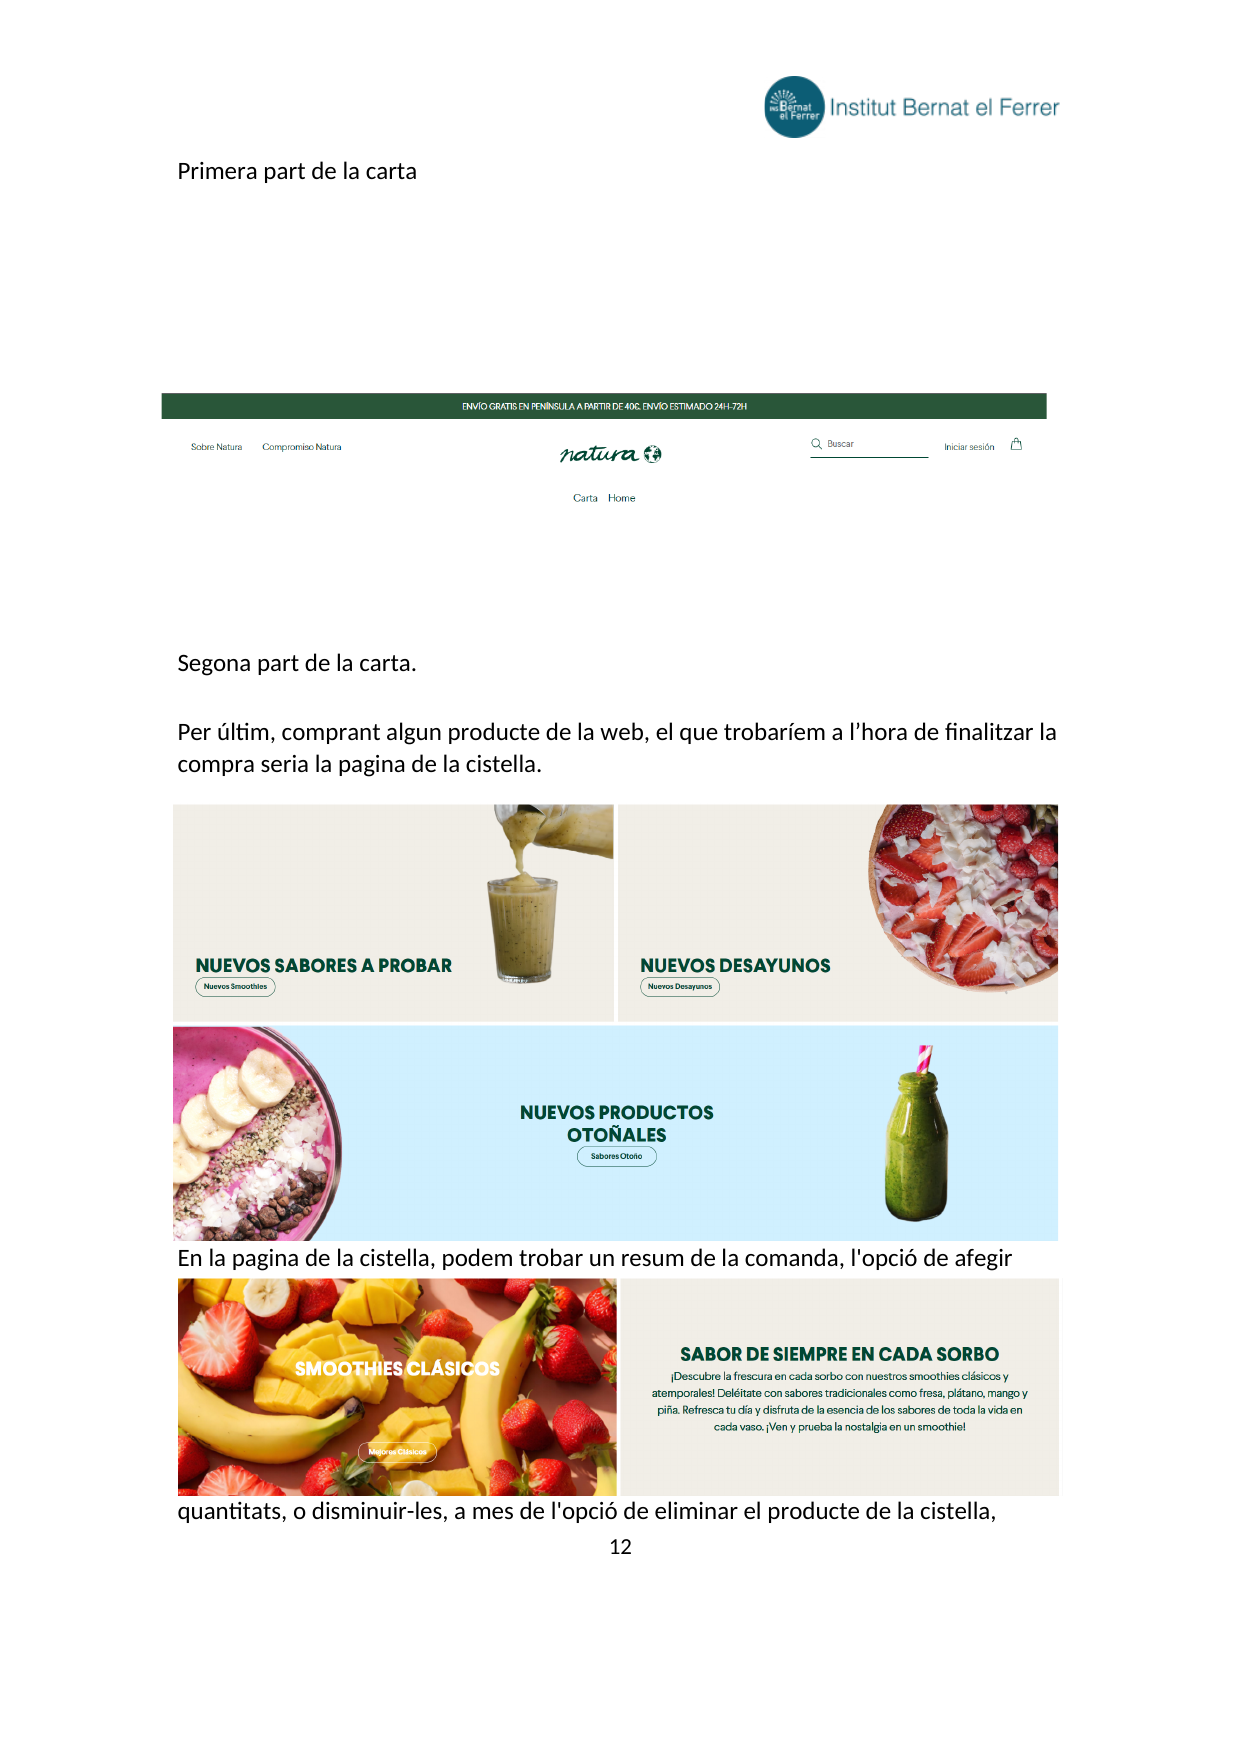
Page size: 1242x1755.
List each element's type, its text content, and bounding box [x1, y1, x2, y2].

text Segona part de la carta. [140, 647, 1062, 678]
text En la pagina de la cistella, podem trobar un resum de la comanda, l'opció de afegir quantitats, o disminuir-les, a mes de l'opció de eliminar el producte de la cistella, [140, 784, 1062, 1526]
picture [161, 393, 1047, 513]
text Per últim, comprant algun producte de la web, el que trobaríem a l’hora de finalitzar la compra seria la pagina de la cistella. [140, 716, 1062, 778]
text Primera part de la carta [140, 155, 1062, 186]
picture [173, 803, 1059, 1241]
picture [764, 76, 1060, 138]
picture [177, 1278, 1063, 1496]
